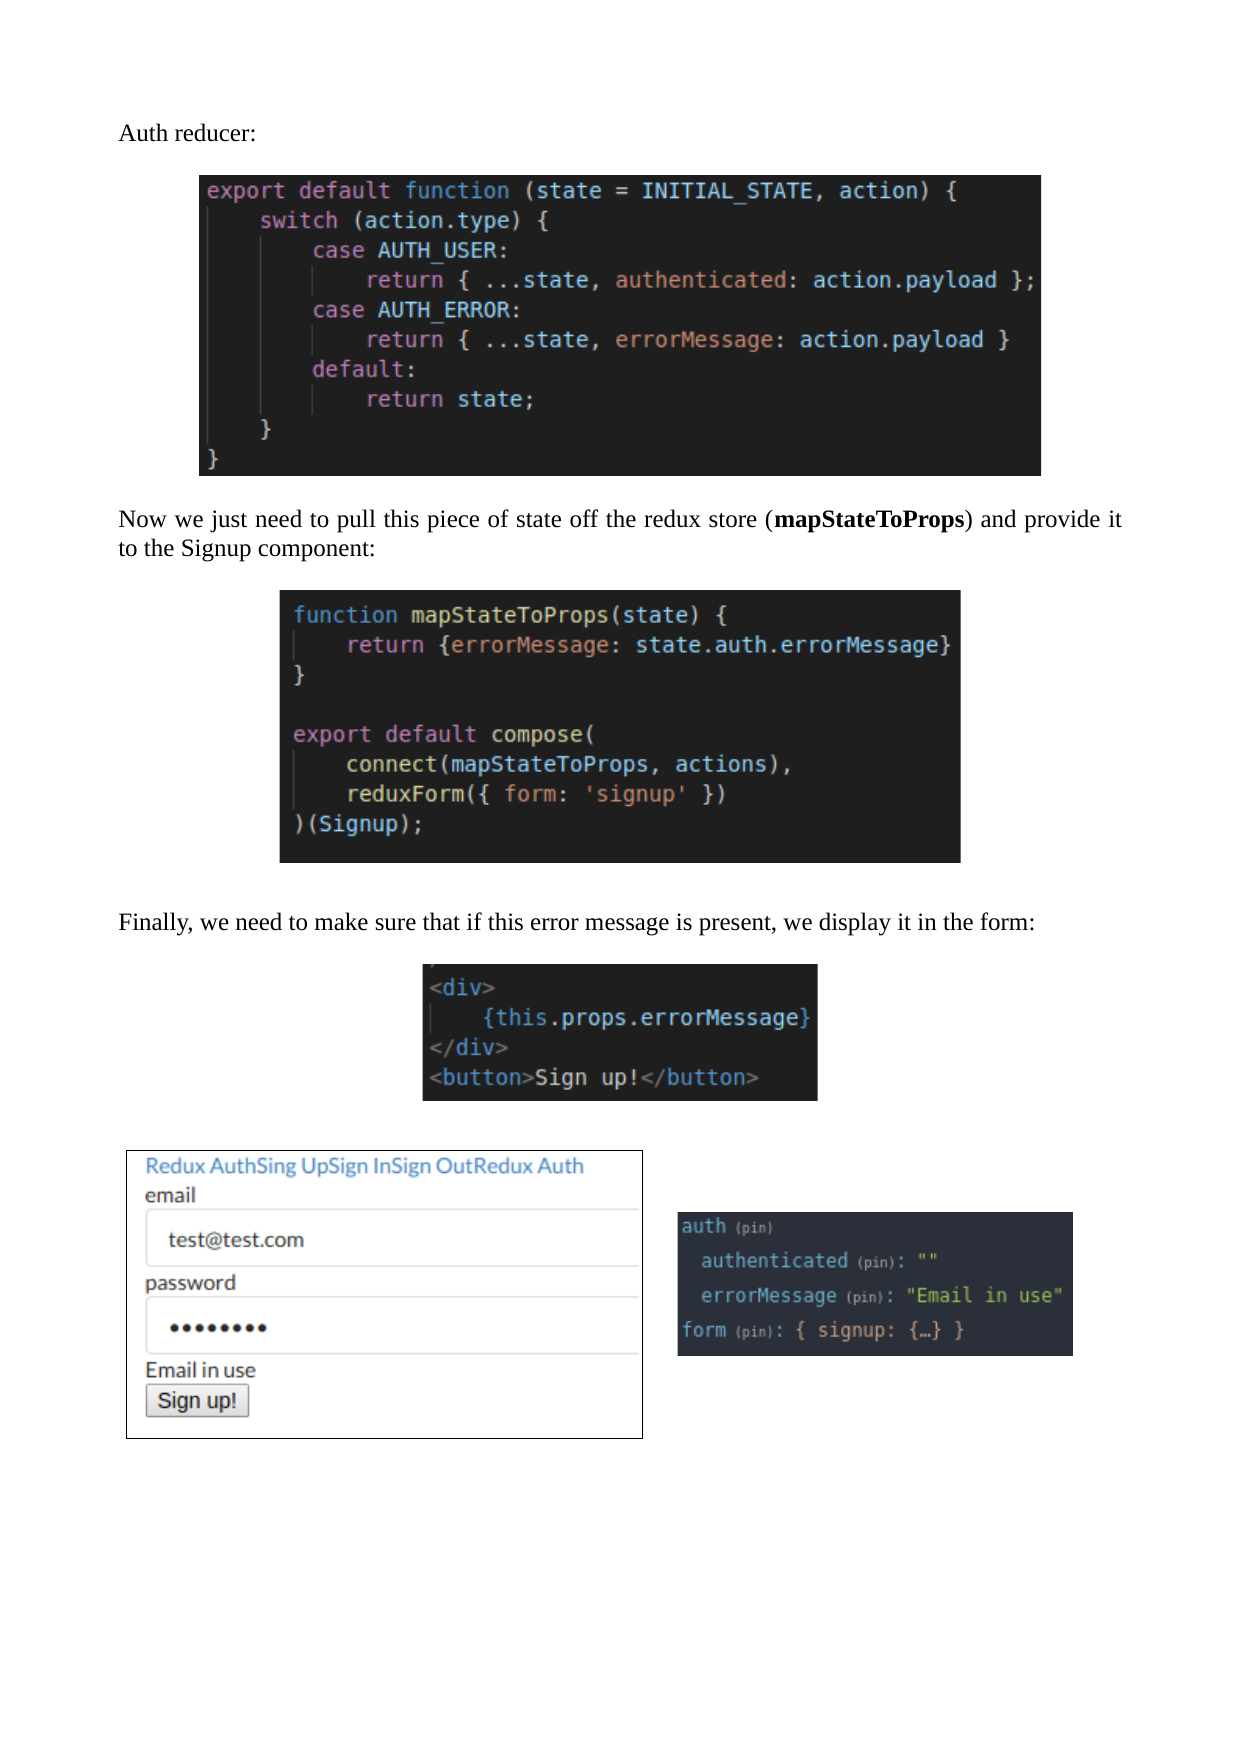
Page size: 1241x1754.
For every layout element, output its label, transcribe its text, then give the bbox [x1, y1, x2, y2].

picture [422, 964, 818, 1101]
picture [199, 175, 1042, 476]
text Finally, we need to make sure that if this error message is present, we display it in the form: [118, 907, 1122, 936]
picture [129, 1152, 639, 1436]
picture [279, 590, 961, 863]
text Auth reducer: [118, 118, 1122, 147]
text Now we just need to pull this piece of state off the redux store (mapStateToProps) and provide it to the Signup component: [118, 504, 1122, 562]
picture [677, 1212, 1073, 1356]
